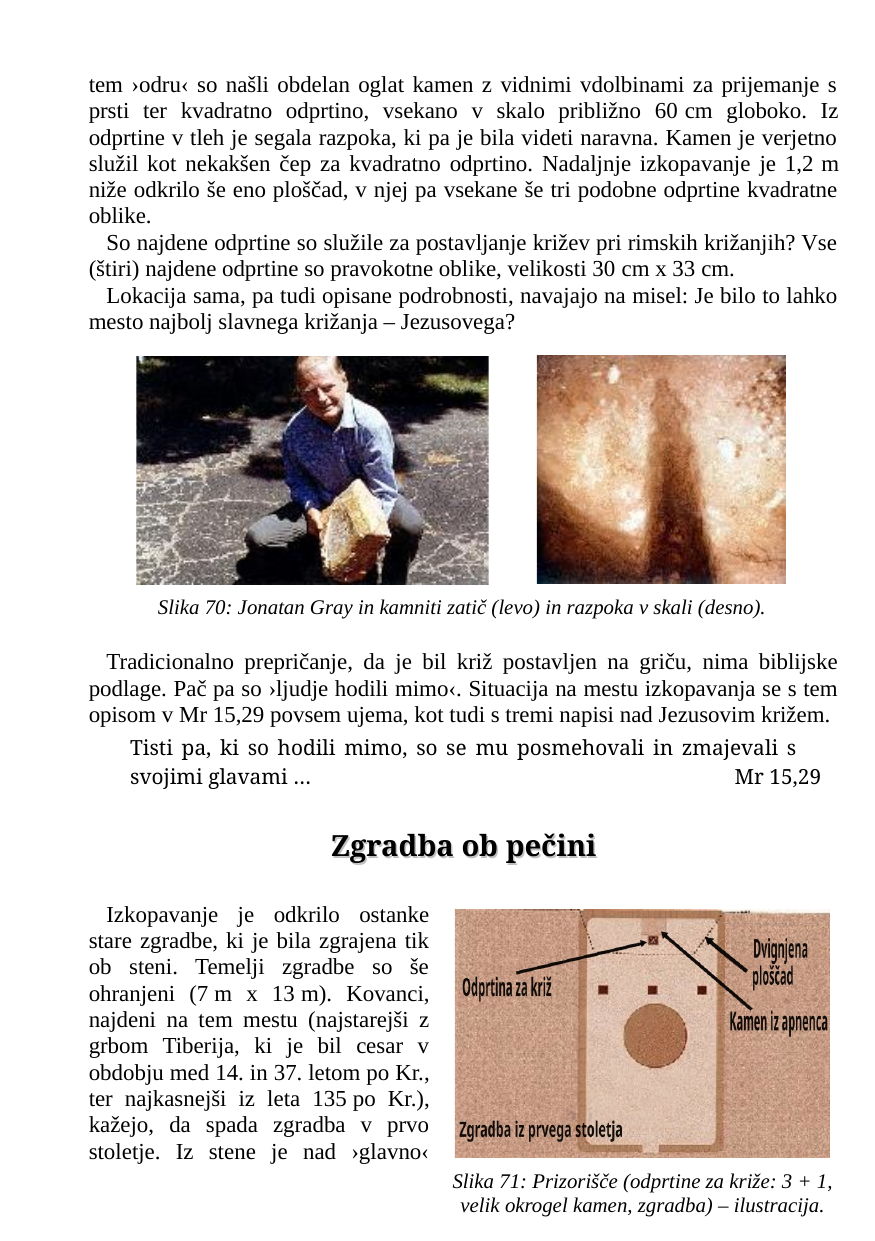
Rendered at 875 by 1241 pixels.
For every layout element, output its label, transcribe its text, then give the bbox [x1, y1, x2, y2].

text tem ›odru‹ so našli obdelan oglat kamen z vidnimi vdolbinami za prijemanje s prsti ter kvadratno odprtino, vsekano v skalo približno 60 cm globoko. Iz odprtine v tleh je segala razpoka, ki pa je bila videti naravna. Kamen je verjetno služil kot nekakšen čep za kvadratno odprtino. Nadaljnje izkopavanje je 1,2 m niže odkrilo še eno ploščad, v njej pa vsekane še tri podobne odprtine kvadratne oblike. [88, 71, 839, 229]
text Tradicionalno prepričanje, da je bil križ postavljen na griču, nima biblijske podlage. Pač pa so ›ljudje hodili mimo‹. Situacija na mestu izkopavanja se s tem opisom v Mr 15,29 povsem ujema, kot tudi s tremi napisi nad Jezusovim križem. [88, 334, 839, 727]
text Tisti pa, ki so hodili mimo, so se mu posmehovali in zmajevali s svojimi glavami … Mr 15,29 [130, 733, 797, 790]
text Slika 70: Jonatan Gray in kamniti zatič (levo) in razpoka v skali (desno). [97, 356, 826, 619]
picture [454, 909, 830, 1158]
text So najdene odprtine so služile za postavljanje križev pri rimskih križanjih? Vse (štiri) najdene odprtine so pravokotne oblike, velikosti 30 cm x 33 cm. [88, 229, 839, 282]
text Lokacija sama, pa tudi opisane podrobnosti, navajajo na misel: Je bilo to lahko mesto najbolj slavnega križanja – Jezusovega? [88, 282, 839, 334]
text Izkopavanje je odkrilo ostanke stare zgradbe, ki je bila zgrajena tik ob steni. Temelji zgradbe so še ohranjeni (7 m x 13 m). Kovanci, najdeni na tem mestu (najstarejši z grbom Tiberija, ki je bil cesar v obdobju med 14. in 37. letom po Kr., ter najkasnejši iz leta 135 po Kr.), kažejo, da spada zgradba v prvo stoletje. Iz stene je nad ›glavno‹ [88, 901, 839, 1164]
text Slika 71: Prizorišče (odprtine za križe: 3 + 1, velik okrogel kamen, zgradba) – ilustracija. [447, 909, 837, 1217]
picture [536, 355, 786, 584]
subtitle Zgradba ob pečini [88, 826, 839, 865]
picture [136, 356, 489, 585]
